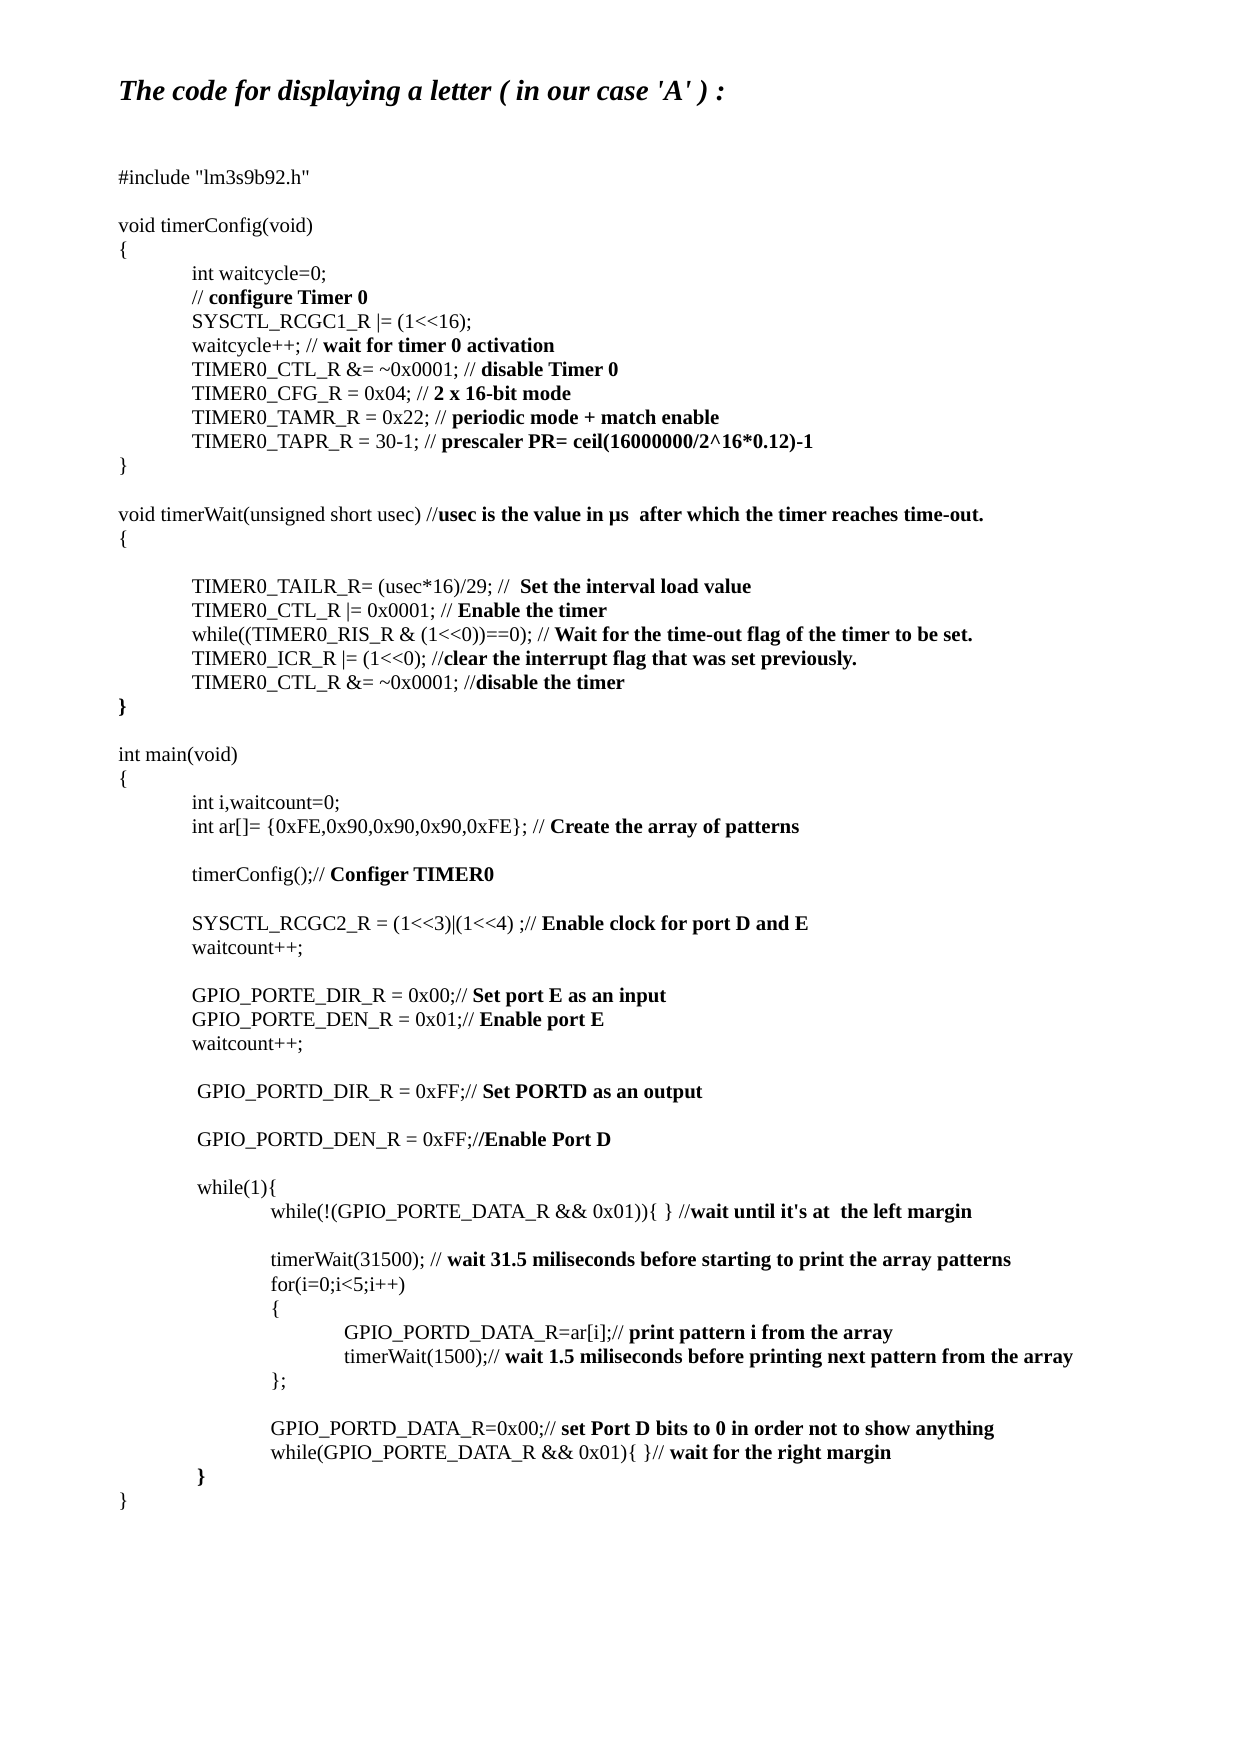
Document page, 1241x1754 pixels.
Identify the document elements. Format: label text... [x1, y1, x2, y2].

text TIMER0_TAILR_R= (usec*16)/29; // Set the interval load value [118, 574, 1122, 598]
text } [118, 1488, 1122, 1512]
text while(1){ [118, 1175, 1122, 1199]
text int ar[]= {0xFE,0x90,0x90,0x90,0xFE}; // Create the array of patterns [118, 814, 1122, 838]
text timerConfig();// Configer TIMER0 [118, 862, 1122, 886]
text GPIO_PORTE_DIR_R = 0x00;// Set port E as an input [118, 983, 1122, 1007]
text int waitcycle=0; [118, 261, 1122, 285]
text TIMER0_CTL_R &= ~0x0001; // disable Timer 0 [118, 357, 1122, 381]
text TIMER0_CTL_R &= ~0x0001; //disable the timer [118, 670, 1122, 694]
text } [118, 1464, 1122, 1488]
text #include "lm3s9b92.h" [118, 164, 1122, 189]
text GPIO_PORTD_DATA_R=0x00;// set Port D bits to 0 in order not to show anything [118, 1416, 1122, 1440]
text GPIO_PORTD_DATA_R=ar[i];// print pattern i from the array [118, 1319, 1122, 1344]
text // configure Timer 0 [118, 285, 1122, 309]
text while(!(GPIO_PORTE_DATA_R && 0x01)){ } //wait until it's at the left margin [118, 1199, 1122, 1223]
text while((TIMER0_RIS_R & (1<<0))==0); // Wait for the time-out flag of the timer to be set. [118, 622, 1122, 646]
text SYSCTL_RCGC2_R = (1<<3)|(1<<4) ;// Enable clock for port D and E [118, 911, 1122, 934]
text TIMER0_CFG_R = 0x04; // 2 x 16-bit mode [118, 381, 1122, 405]
text SYSCTL_RCGC1_R |= (1<<16); [118, 309, 1122, 333]
text { [118, 1296, 1122, 1319]
text } [118, 694, 1122, 718]
text GPIO_PORTD_DEN_R = 0xFF;//Enable Port D [118, 1127, 1122, 1151]
text GPIO_PORTD_DIR_R = 0xFF;// Set PORTD as an output [118, 1079, 1122, 1103]
text int main(void) [118, 742, 1122, 766]
text waitcount++; [118, 1031, 1122, 1055]
text int i,waitcount=0; [118, 790, 1122, 814]
text { [118, 526, 1122, 549]
text { [118, 766, 1122, 790]
text } [118, 453, 1122, 477]
text { [118, 237, 1122, 261]
text }; [118, 1368, 1122, 1392]
text timerWait(1500);// wait 1.5 miliseconds before printing next pattern from the array [118, 1344, 1122, 1368]
text while(GPIO_PORTE_DATA_R && 0x01){ }// wait for the right margin [118, 1440, 1122, 1464]
text TIMER0_TAMR_R = 0x22; // periodic mode + match enable [118, 405, 1122, 429]
text waitcount++; [118, 934, 1122, 959]
text The code for displaying a letter ( in our case 'A' ) : [118, 73, 1122, 107]
text GPIO_PORTE_DEN_R = 0x01;// Enable port E [118, 1007, 1122, 1031]
text void timerWait(unsigned short usec) //usec is the value in µs after which the timer reaches time-out. [118, 501, 1122, 526]
text for(i=0;i<5;i++) [118, 1271, 1122, 1296]
text TIMER0_TAPR_R = 30-1; // prescaler PR= ceil(16000000/2^16*0.12)-1 [118, 429, 1122, 453]
text timerWait(31500); // wait 31.5 miliseconds before starting to print the array patterns [118, 1247, 1122, 1271]
text waitcycle++; // wait for timer 0 activation [118, 333, 1122, 357]
text void timerConfig(void) [118, 213, 1122, 237]
text TIMER0_ICR_R |= (1<<0); //clear the interrupt flag that was set previously. [118, 646, 1122, 670]
text TIMER0_CTL_R |= 0x0001; // Enable the timer [118, 598, 1122, 622]
